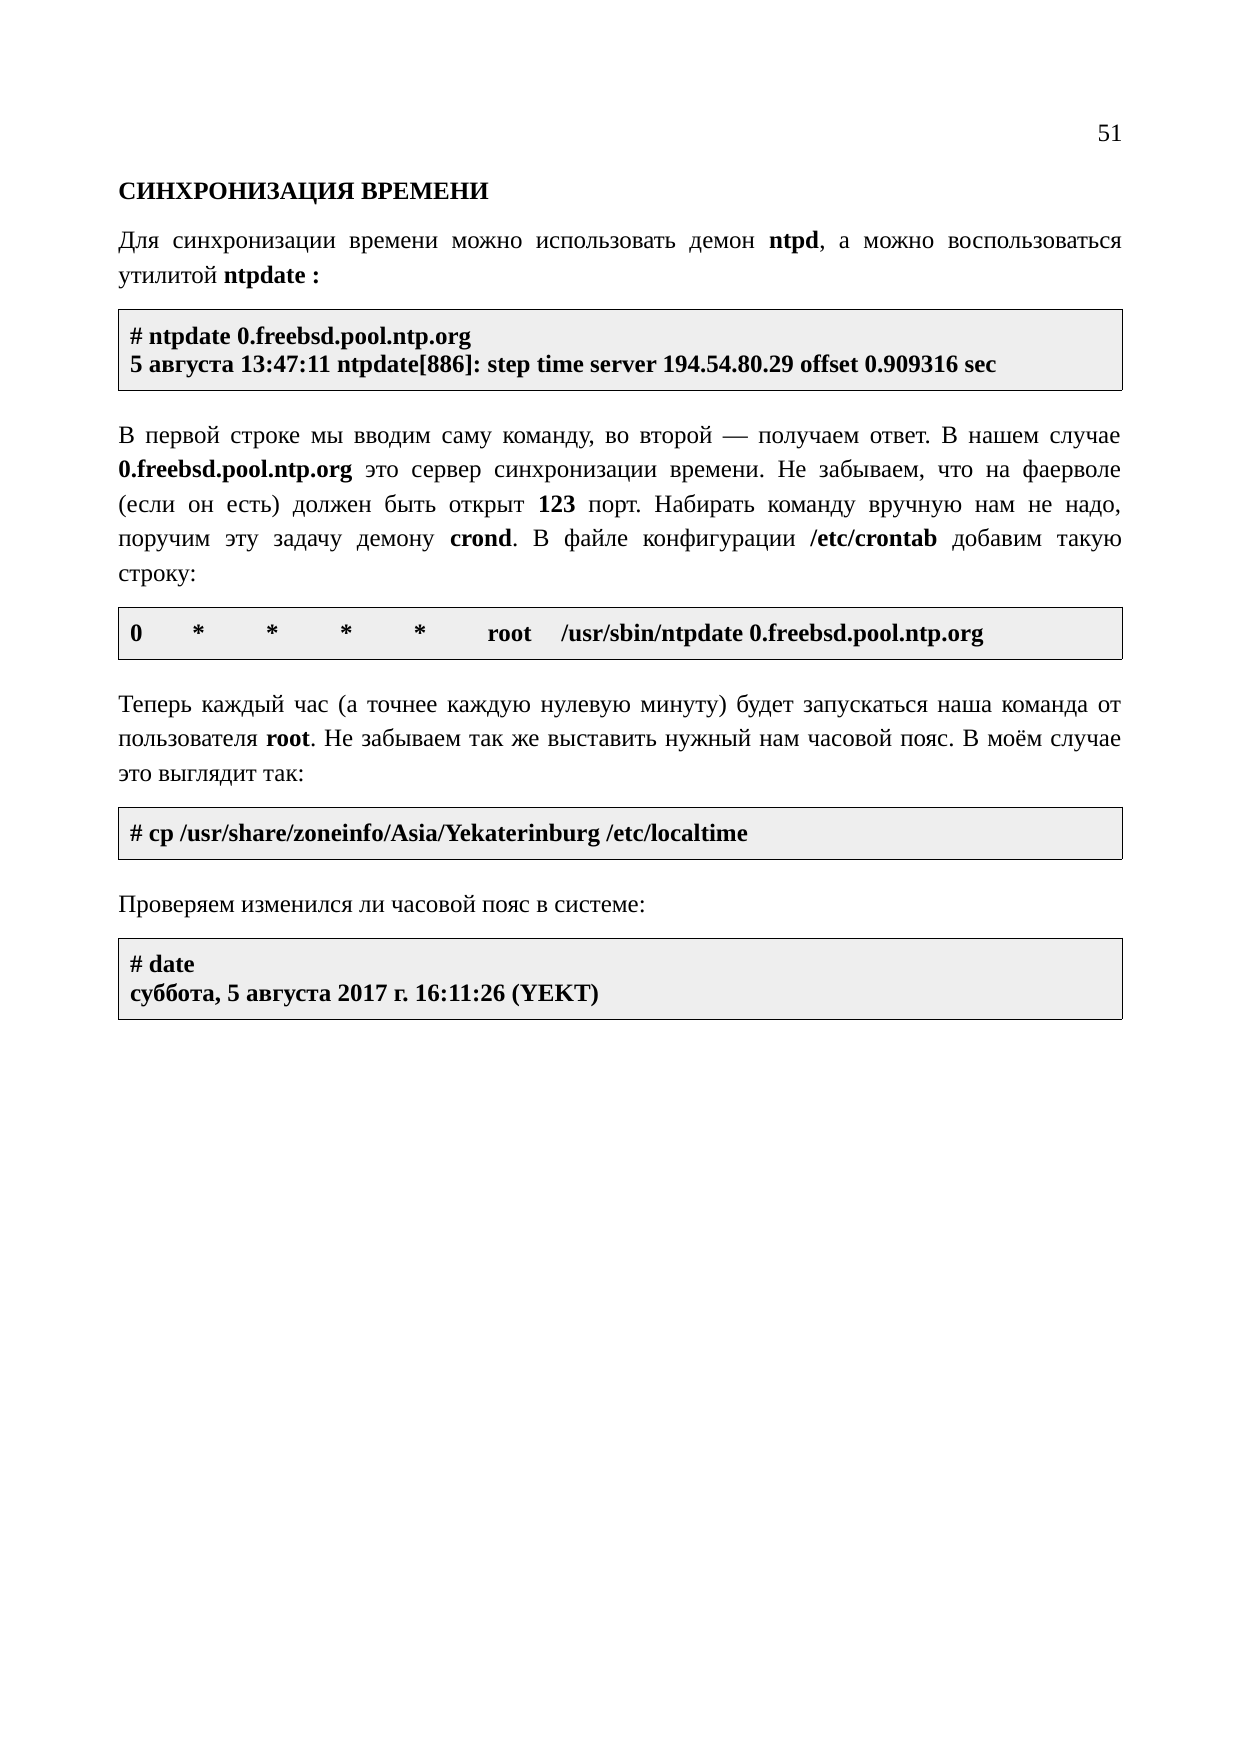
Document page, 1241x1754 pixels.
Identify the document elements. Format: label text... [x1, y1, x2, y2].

text # cp /usr/share/zoneinfo/Asia/Yekaterinburg /etc/localtime [119, 808, 1122, 859]
text Проверяем изменился ли часовой пояс в системе: [118, 889, 1122, 917]
text В первой строке мы вводим саму команду, во второй — получаем ответ. В нашем случае 0.freebsd.pool.ntp.org это сервер синхронизации времени. Не забываем, что на фаерволе (если он есть) должен быть открыт 123 порт. Набирать команду вручную нам не надо, поручим эту задачу демону crond. В файле конфигурации /etc/crontab добавим такую строку: [118, 420, 1122, 586]
text # date [119, 939, 1122, 966]
text 0 * * * * root /usr/sbin/ntpdate 0.freebsd.pool.ntp.org [119, 608, 1122, 659]
text Для синхронизации времени можно использовать демон ntpd, а можно воспользоваться утилитой ntpdate : [118, 225, 1122, 289]
text 5 августа 13:47:11 ntpdate[886]: step time server 194.54.80.29 offset 0.909316 sec [119, 338, 1122, 390]
text СИНХРОНИЗАЦИЯ ВРЕМЕНИ [118, 176, 1122, 205]
text суббота, 5 августа 2017 г. 16:11:26 (YEKT) [119, 966, 1122, 1019]
text Теперь каждый час (а точнее каждую нулевую минуту) будет запускаться наша команда от пользователя root. Не забываем так же выставить нужный нам часовой пояс. В моём случае это выглядит так: [118, 689, 1122, 786]
text # ntpdate 0.freebsd.pool.ntp.org [119, 310, 1122, 338]
